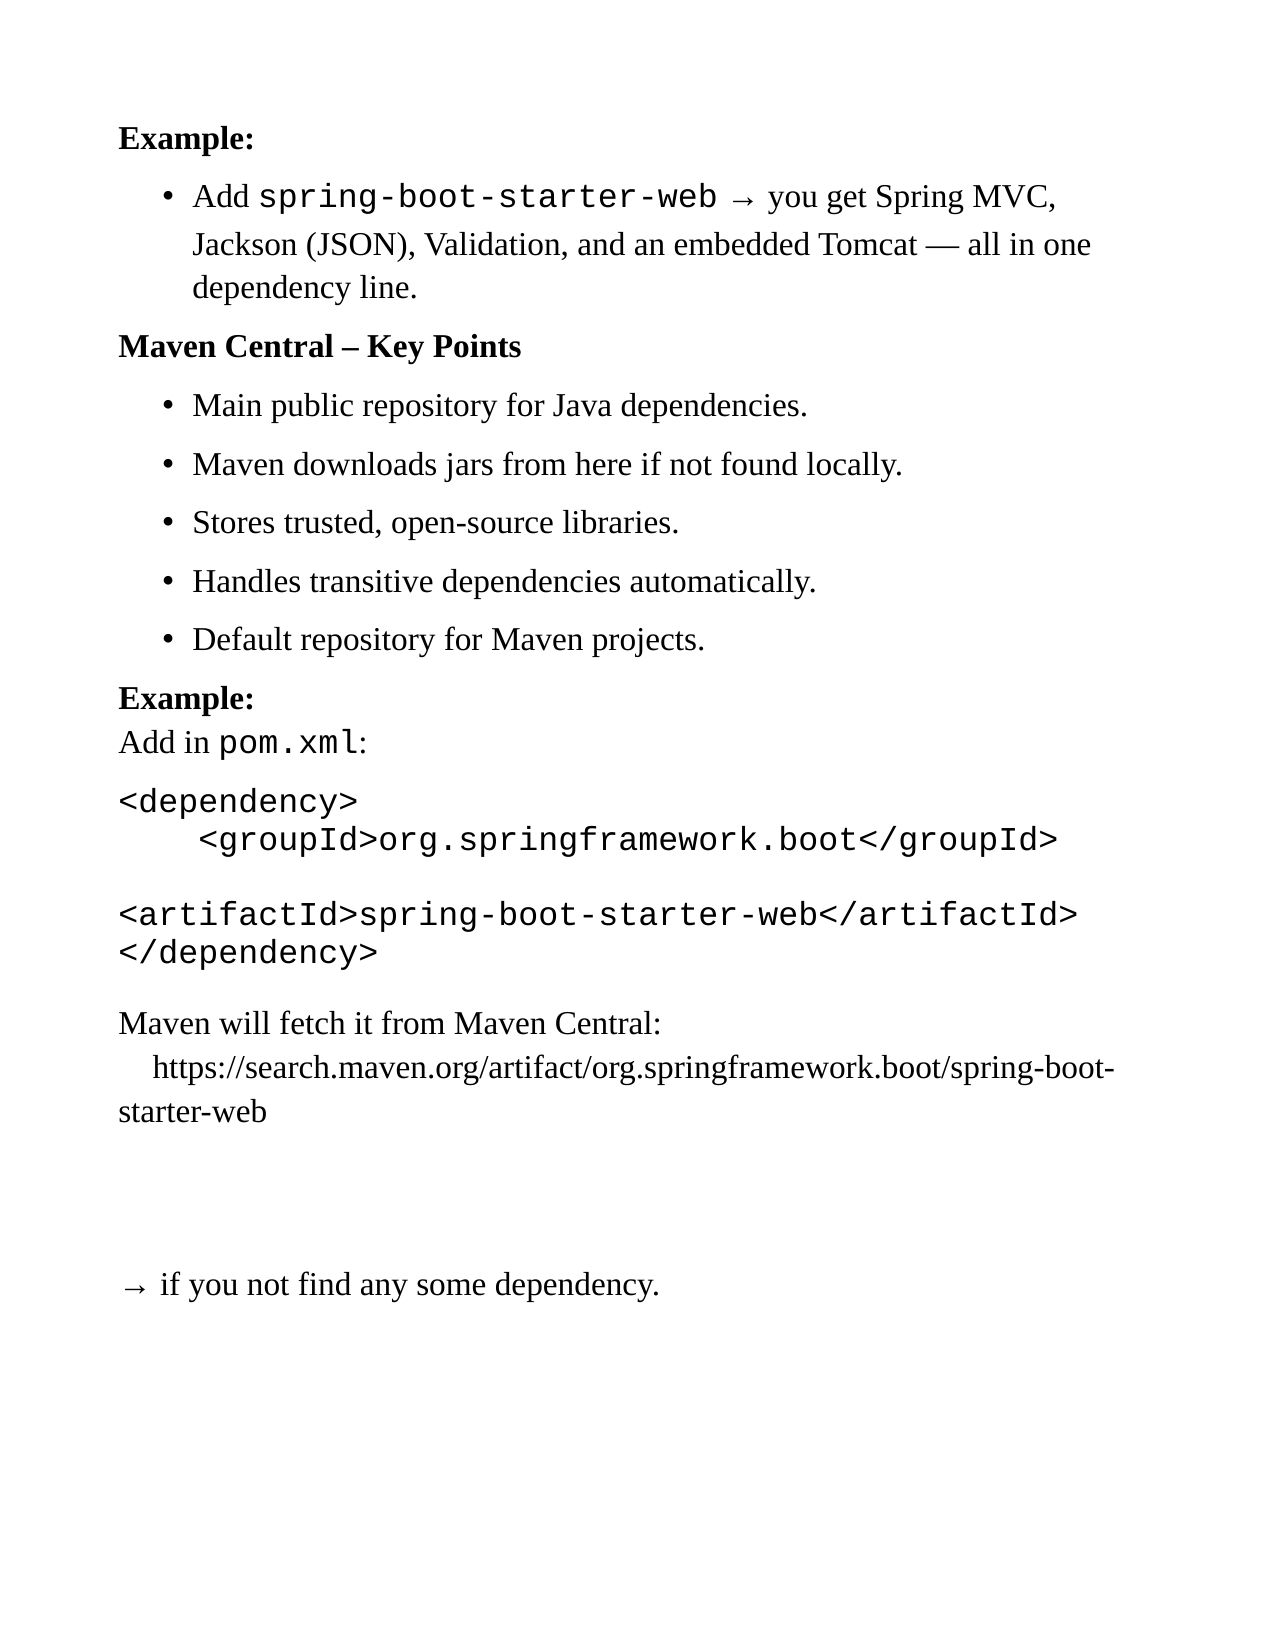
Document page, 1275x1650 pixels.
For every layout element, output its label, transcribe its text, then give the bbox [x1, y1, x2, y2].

text <artifactId>spring-boot-starter-web</artifactId> [118, 860, 1157, 936]
text → if you not find any some dependency. [118, 1265, 1157, 1303]
list Maven downloads jars from here if not found locally. [162, 444, 1157, 482]
text <dependency> [118, 784, 1157, 822]
list Stores trusted, open-source libraries. [162, 502, 1157, 541]
text Maven Central – Key Points [118, 326, 1157, 365]
text Example: [118, 118, 1157, 156]
text Maven will fetch it from Maven Central: 🔗 https://search.maven.org/artifact/org.springframework.boot/spring-boot-starter-web [118, 1003, 1157, 1129]
list Default repository for Maven projects. [162, 620, 1157, 658]
list Main public repository for Java dependencies. [162, 385, 1157, 423]
text Example: Add in pom.xml: [118, 678, 1157, 764]
text <groupId>org.springframework.boot</groupId> [118, 822, 1157, 860]
text </dependency> [118, 936, 1157, 973]
list Handles transitive dependencies automatically. [162, 561, 1157, 599]
list Add spring-boot-starter-web → you get Spring MVC, Jackson (JSON), Validation, and an embedded Tomcat — all in one dependency line. [162, 177, 1157, 306]
